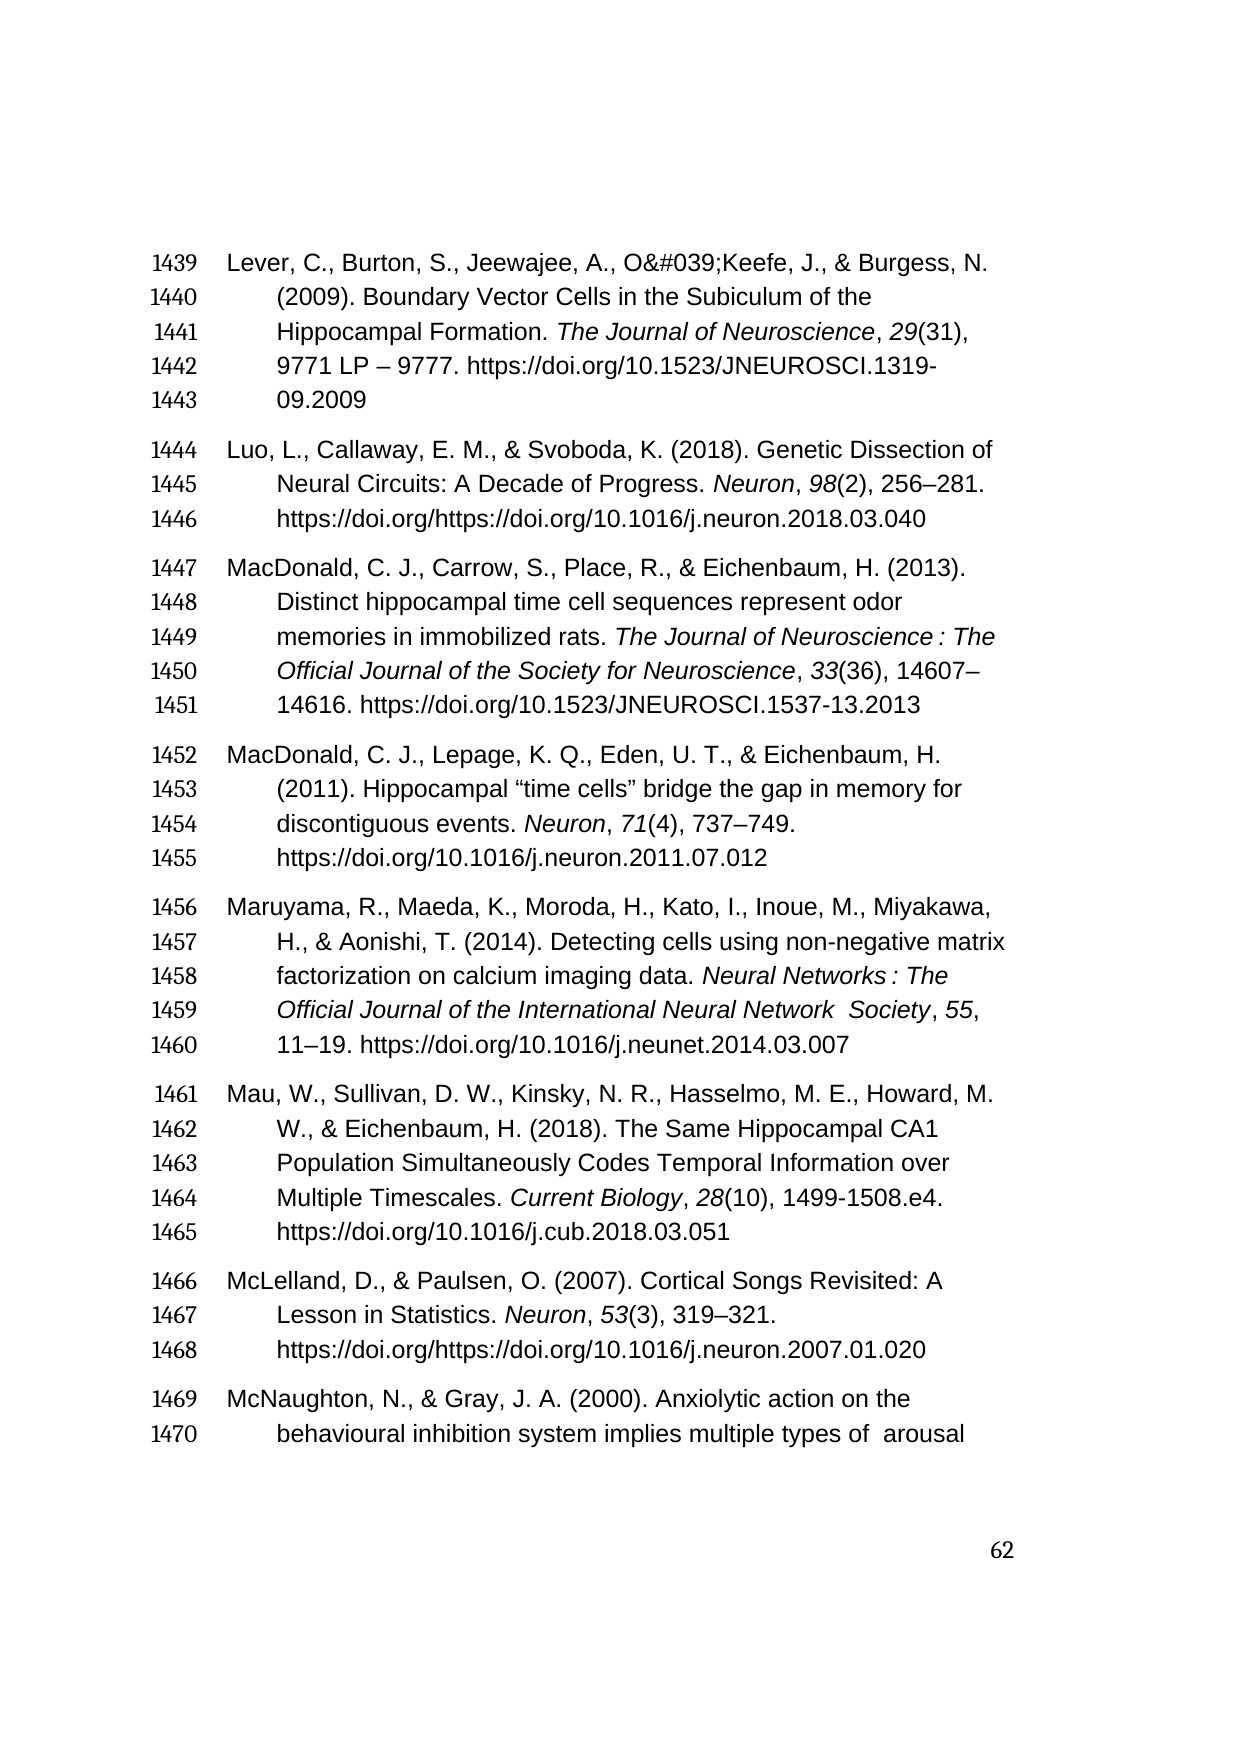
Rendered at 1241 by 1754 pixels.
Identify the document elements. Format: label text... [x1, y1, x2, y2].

text MacDonald, C. J., Carrow, S., Place, R., & Eichenbaum, H. (2013). Distinct hippocampal time cell sequences represent odor memories in immobilized rats. The Journal of Neuroscience : The Official Journal of the Society for Neuroscience, 33(36), 14607–14616. https://doi.org/10.1523/JNEUROSCI.1537-13.2013 [226, 553, 1014, 719]
text Luo, L., Callaway, E. M., & Svoboda, K. (2018). Genetic Dissection of Neural Circuits: A Decade of Progress. Neuron, 98(2), 256–281. https://doi.org/https://doi.org/10.1016/j.neuron.2018.03.040 [226, 434, 1014, 532]
text Maruyama, R., Maeda, K., Moroda, H., Kato, I., Inoue, M., Miyakawa, H., & Aonishi, T. (2014). Detecting cells using non-negative matrix factorization on calcium imaging data. Neural Networks : The Official Journal of the International Neural Network Society, 55, 11–19. https://doi.org/10.1016/j.neunet.2014.03.007 [226, 892, 1014, 1059]
text Mau, W., Sullivan, D. W., Kinsky, N. R., Hasselmo, M. E., Howard, M. W., & Eichenbaum, H. (2018). The Same Hippocampal CA1 Population Simultaneously Codes Temporal Information over Multiple Timescales. Current Biology, 28(10), 1499-1508.e4. https://doi.org/10.1016/j.cub.2018.03.051 [226, 1079, 1014, 1246]
text MacDonald, C. J., Lepage, K. Q., Eden, U. T., & Eichenbaum, H. (2011). Hippocampal “time cells” bridge the gap in memory for discontiguous events. Neuron, 71(4), 737–749. https://doi.org/10.1016/j.neuron.2011.07.012 [226, 739, 1014, 872]
text Lever, C., Burton, S., Jeewajee, A., O&#039;Keefe, J., & Burgess, N. (2009). Boundary Vector Cells in the Subiculum of the Hippocampal Formation. The Journal of Neuroscience, 29(31), 9771 LP – 9777. https://doi.org/10.1523/JNEUROSCI.1319-09.2009 [226, 248, 1014, 414]
text McLelland, D., & Paulsen, O. (2007). Cortical Songs Revisited: A Lesson in Statistics. Neuron, 53(3), 319–321. https://doi.org/https://doi.org/10.1016/j.neuron.2007.01.020 [226, 1266, 1014, 1364]
text McNaughton, N., & Gray, J. A. (2000). Anxiolytic action on the behavioural inhibition system implies multiple types of arousal [226, 1384, 1014, 1447]
